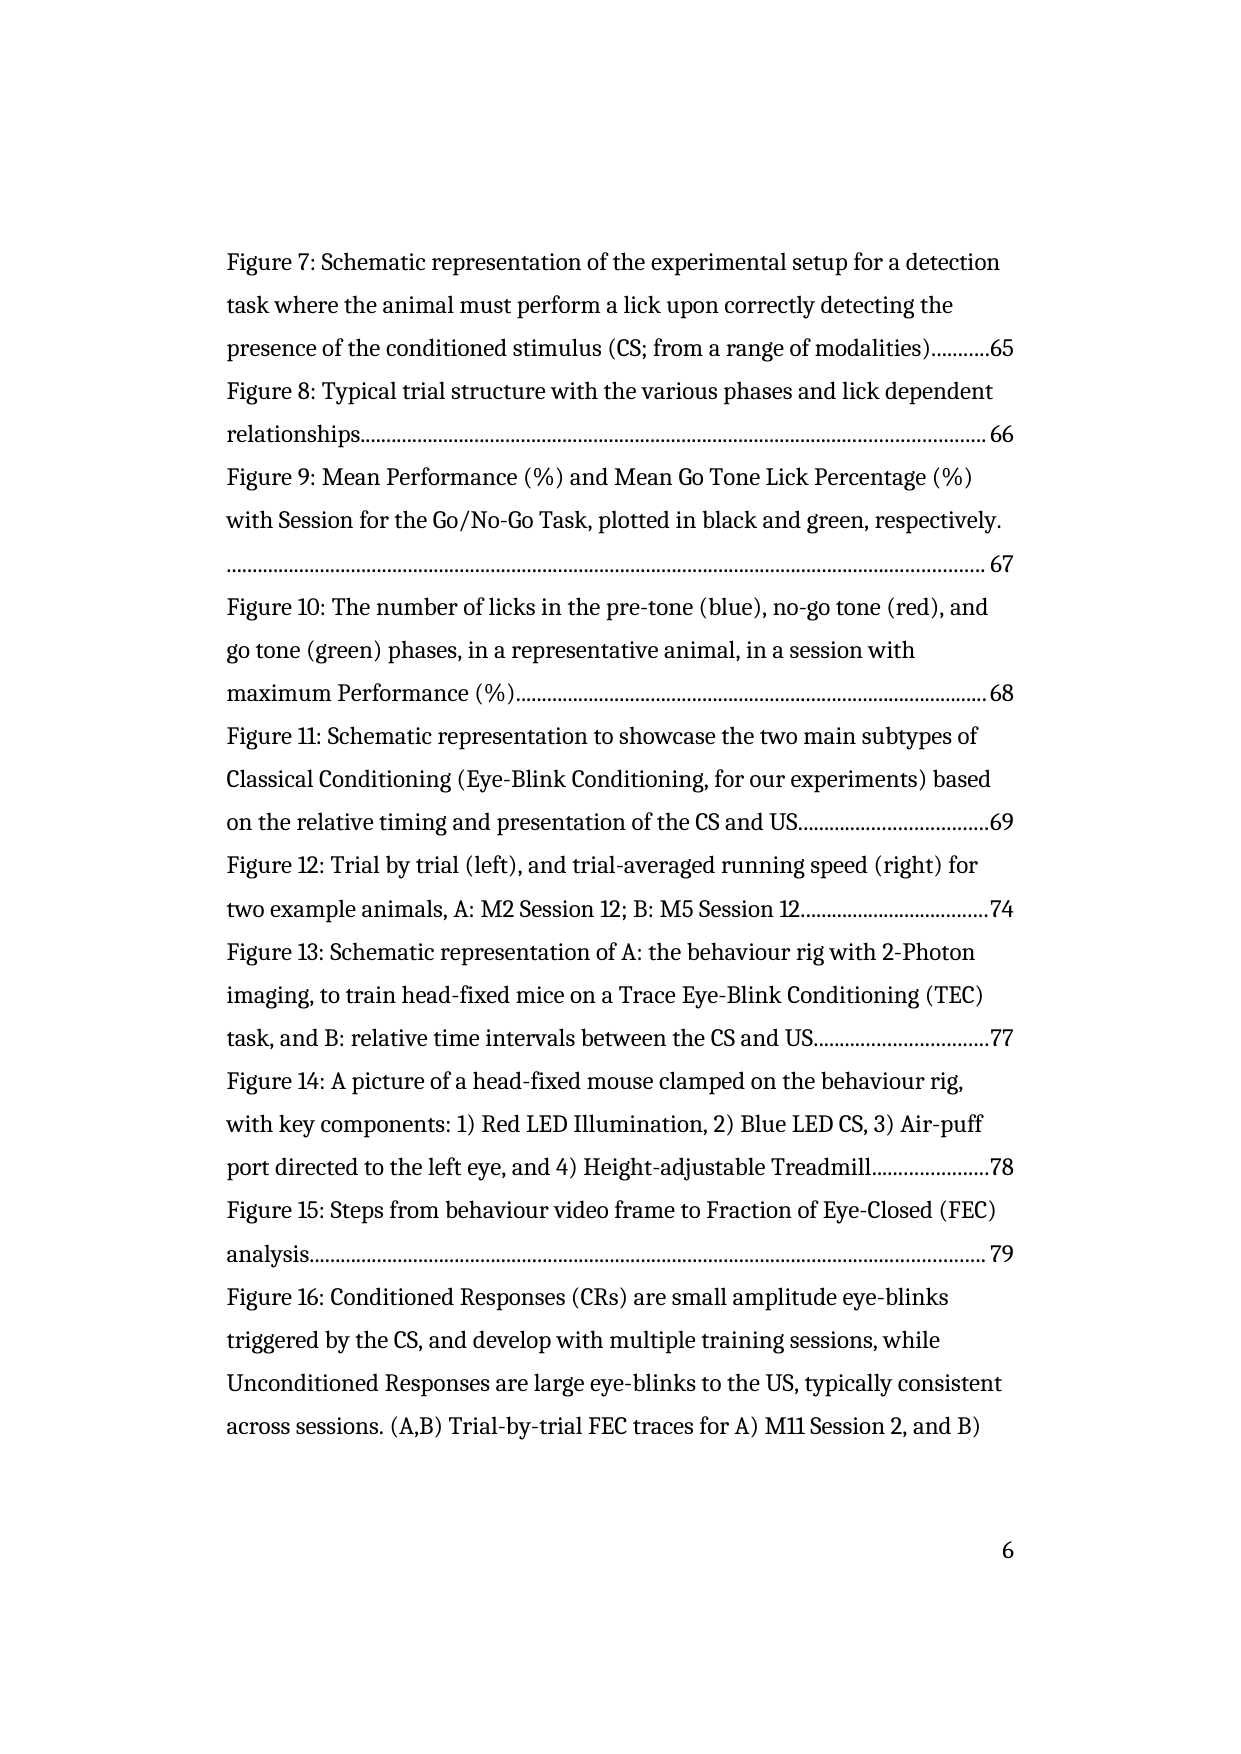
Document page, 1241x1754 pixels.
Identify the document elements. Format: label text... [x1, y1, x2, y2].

text Figure 8: Typical trial structure with the various phases and lick dependent relationships. 66 [226, 377, 1014, 449]
text Figure 10: The number of licks in the pre-tone (blue), no-go tone (red), and go tone (green) phases, in a representative animal, in a session with maximum Performance (%). 68 [226, 593, 1014, 708]
text Figure 9: Mean Performance (%) and Mean Go Tone Lick Percentage (%) with Session for the Go/No-Go Task, plotted in black and green, respectively. 67 [226, 463, 1014, 578]
text Figure 12: Trial by trial (left), and trial-averaged running speed (right) for two example animals, A: M2 Session 12; B: M5 Session 12. 74 [226, 851, 1014, 923]
text Figure 11: Schematic representation to showcase the two main subtypes of Classical Conditioning (Eye-Blink Conditioning, for our experiments) based on the relative timing and presentation of the CS and US. 69 [226, 722, 1014, 837]
text Figure 7: Schematic representation of the experimental setup for a detection task where the animal must perform a lick upon correctly detecting the presence of the conditioned stimulus (CS; from a range of modalities). 65 [226, 248, 1014, 363]
text Figure 14: A picture of a head-fixed mouse clamped on the behaviour rig, with key components: 1) Red LED Illumination, 2) Blue LED CS, 3) Air-puff port directed to the left eye, and 4) Height-adjustable Treadmill 78 [226, 1067, 1014, 1182]
text Figure 13: Schematic representation of A: the behaviour rig with 2-Photon imaging, to train head-fixed mice on a Trace Eye-Blink Conditioning (TEC) task, and B: relative time intervals between the CS and US. 77 [226, 938, 1014, 1053]
text Figure 16: Conditioned Responses (CRs) are small amplitude eye-blinks triggered by the CS, and develop with multiple training sessions, while Unconditioned Responses are large eye-blinks to the US, typically consistent across sessions. (A,B) Trial-by-trial FEC traces for A) M11 Session 2, and B) Session 4. (C,D) Trial-averaged FEC traces for C) Session 2 and D) Session 4, with paired (red) and probe (green) trials. 80 [226, 1283, 1014, 1441]
text Figure 15: Steps from behaviour video frame to Fraction of Eye-Closed (FEC) analysis 79 [226, 1196, 1014, 1268]
